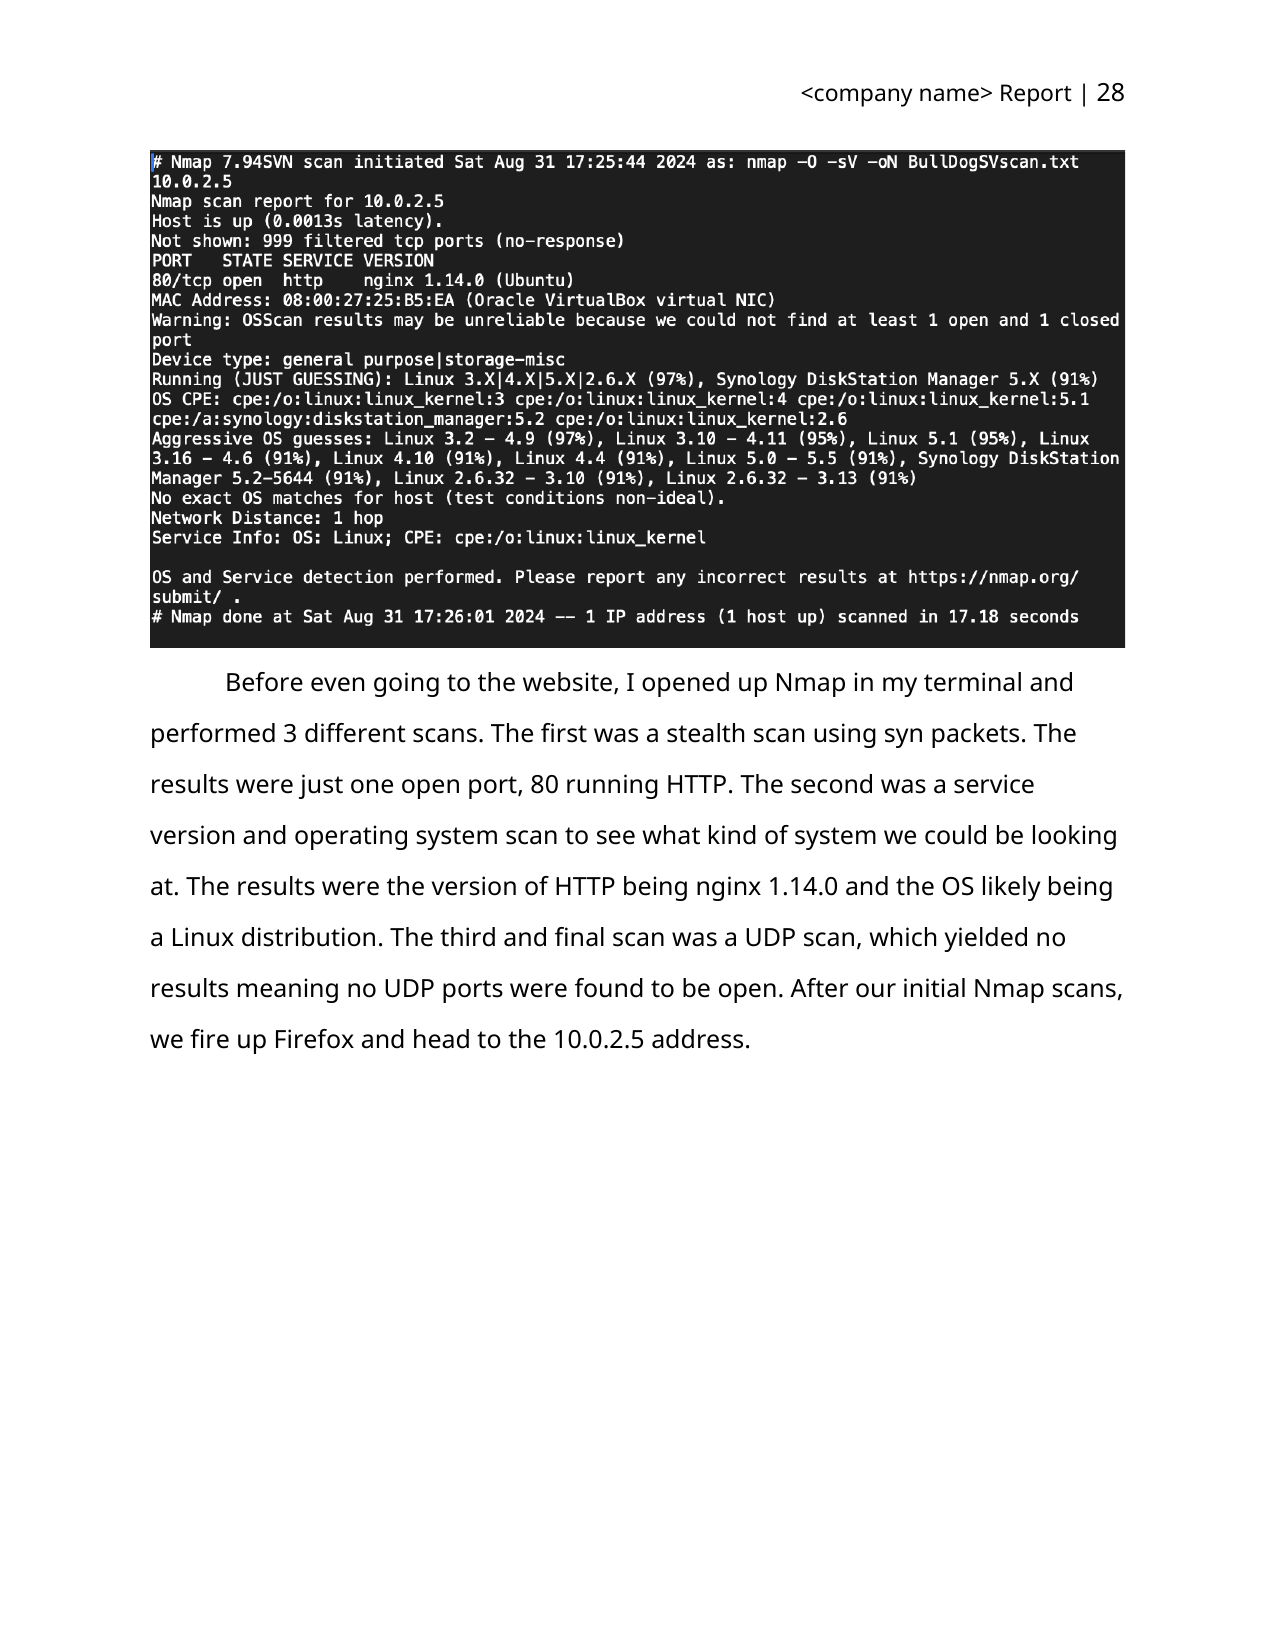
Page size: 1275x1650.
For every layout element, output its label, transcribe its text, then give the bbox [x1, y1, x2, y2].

picture [150, 150, 1125, 648]
text Before even going to the website, I opened up Nmap in my terminal and performed 3 different scans. The first was a stealth scan using syn packets. The results were just one open port, 80 running HTTP. The second was a service version and operating system scan to see what kind of system we could be looking at. The results were the version of HTTP being nginx 1.14.0 and the OS likely being a Linux distribution. The third and final scan was a UDP scan, which yielded no results meaning no UDP ports were found to be open. After our initial Nmap scans, we fire up Firefox and head to the 10.0.2.5 address. [150, 665, 1125, 1056]
